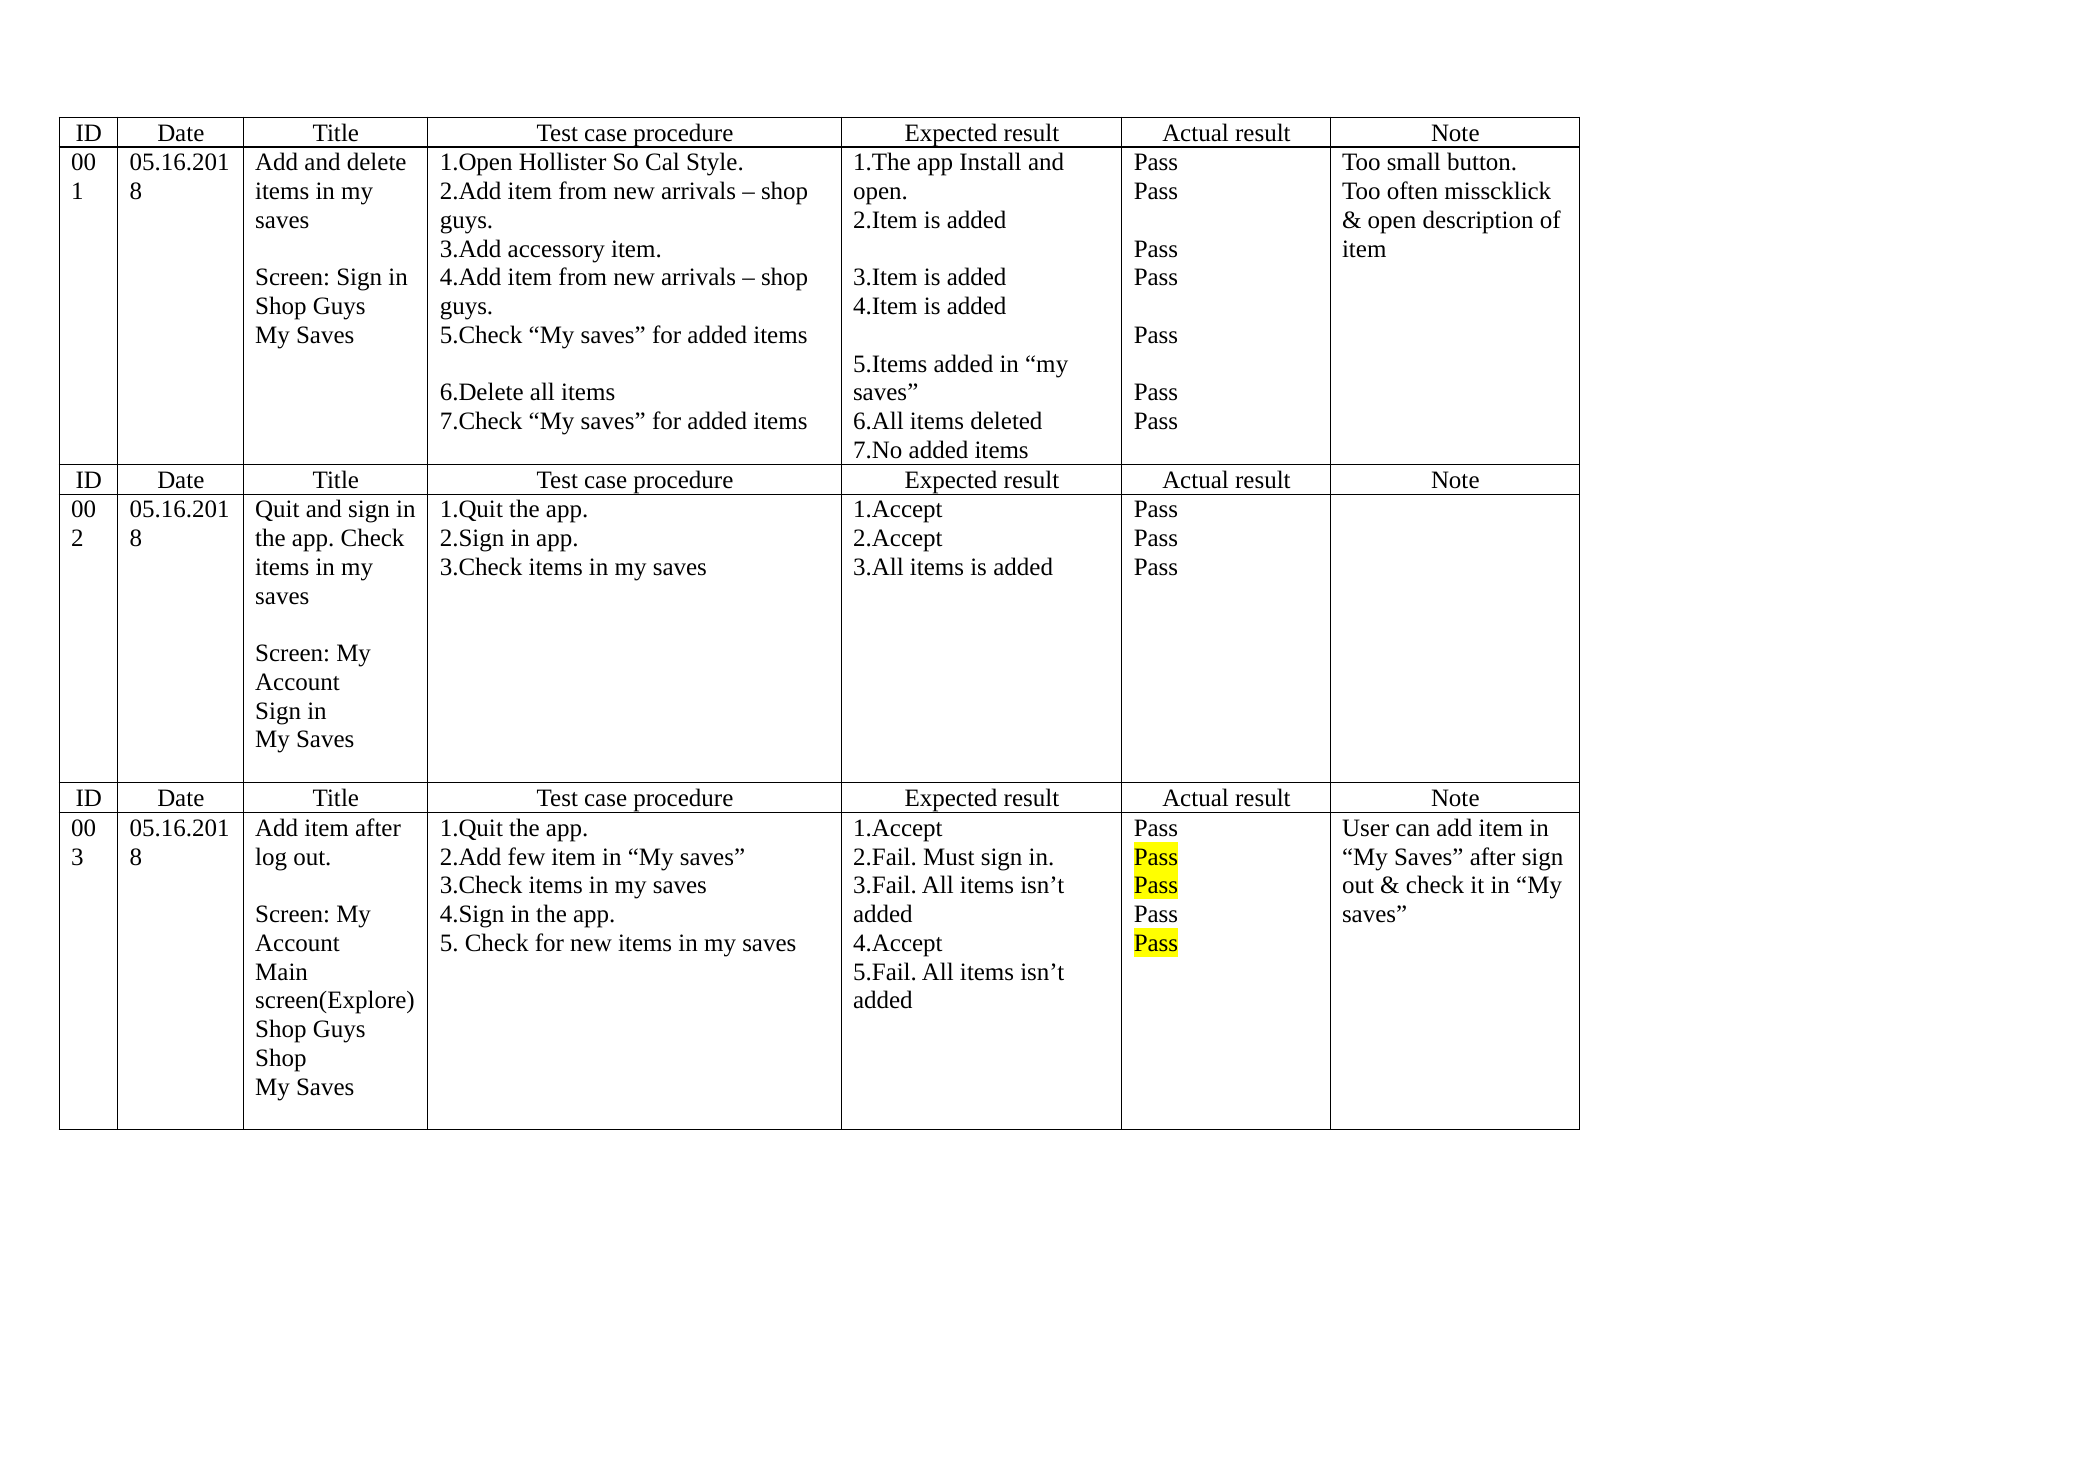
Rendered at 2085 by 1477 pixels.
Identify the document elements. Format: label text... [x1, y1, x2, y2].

table_cell ID [60, 783, 117, 812]
table_cell 1.The app Install and open. 2.Item is added 3.Item is added 4.Item is added 5.Items added in “my saves” 6.All items deleted 7.No added items [842, 148, 1121, 464]
table_cell Too small button. Too often misscklick & open description of item [1331, 148, 1579, 464]
table_cell Note [1331, 783, 1579, 812]
table_cell 002 [60, 495, 117, 782]
table_cell Note [1331, 465, 1579, 493]
table_cell 05.16.2018 [118, 495, 243, 782]
table_header Test case procedure [428, 118, 841, 146]
table_cell 1.Accept 2.Fail. Must sign in. 3.Fail. All items isn’t added 4.Accept 5.Fail. All items isn’t added [842, 813, 1121, 1129]
table_cell Actual result [1122, 783, 1330, 812]
table_cell Add and delete items in my saves Screen: Sign in Shop Guys My Saves [244, 148, 427, 464]
table_header ID [60, 118, 117, 146]
table_header Actual result [1122, 118, 1330, 146]
table_cell Pass Pass Pass [1122, 495, 1330, 782]
table_cell Pass Pass Pass Pass Pass [1122, 813, 1330, 1129]
table_cell Quit and sign in the app. Check items in my saves Screen: My Account Sign in My Saves [244, 495, 427, 782]
table_cell Actual result [1122, 465, 1330, 493]
table_header Note [1331, 118, 1579, 146]
table_cell Add item after log out. Screen: My Account Main screen(Explore) Shop Guys Shop My Saves [244, 813, 427, 1129]
table_cell 003 [60, 813, 117, 1129]
table_cell Date [118, 783, 243, 812]
table_cell Pass Pass Pass Pass Pass Pass Pass [1122, 148, 1330, 464]
table_cell Expected result [842, 783, 1121, 812]
table_cell 1.Accept 2.Accept 3.All items is added [842, 495, 1121, 782]
table_cell Test case procedure [428, 465, 841, 493]
table_header Date [118, 118, 243, 146]
table_cell 1.Quit the app. 2.Add few item in “My saves” 3.Check items in my saves 4.Sign in the app. 5. Check for new items in my saves [428, 813, 841, 1129]
table_cell Title [244, 783, 427, 812]
table_cell [1331, 495, 1579, 782]
table_cell 1.Quit the app. 2.Sign in app. 3.Check items in my saves [428, 495, 841, 782]
table_cell 05.16.2018 [118, 813, 243, 1129]
table_cell User can add item in “My Saves” after sign out & check it in “My saves” [1331, 813, 1579, 1129]
table_cell Test case procedure [428, 783, 841, 812]
table_cell 001 [60, 148, 117, 464]
table_cell 05.16.2018 [118, 148, 243, 464]
table_cell 1.Open Hollister So Cal Style. 2.Add item from new arrivals – shop guys. 3.Add accessory item. 4.Add item from new arrivals – shop guys. 5.Check “My saves” for added items 6.Delete all items 7.Check “My saves” for added items [428, 148, 841, 464]
table_cell Title [244, 465, 427, 493]
table_cell ID [60, 465, 117, 493]
table_header Expected result [842, 118, 1121, 146]
table_header Title [244, 118, 427, 146]
table_cell Expected result [842, 465, 1121, 493]
table_cell Date [118, 465, 243, 493]
